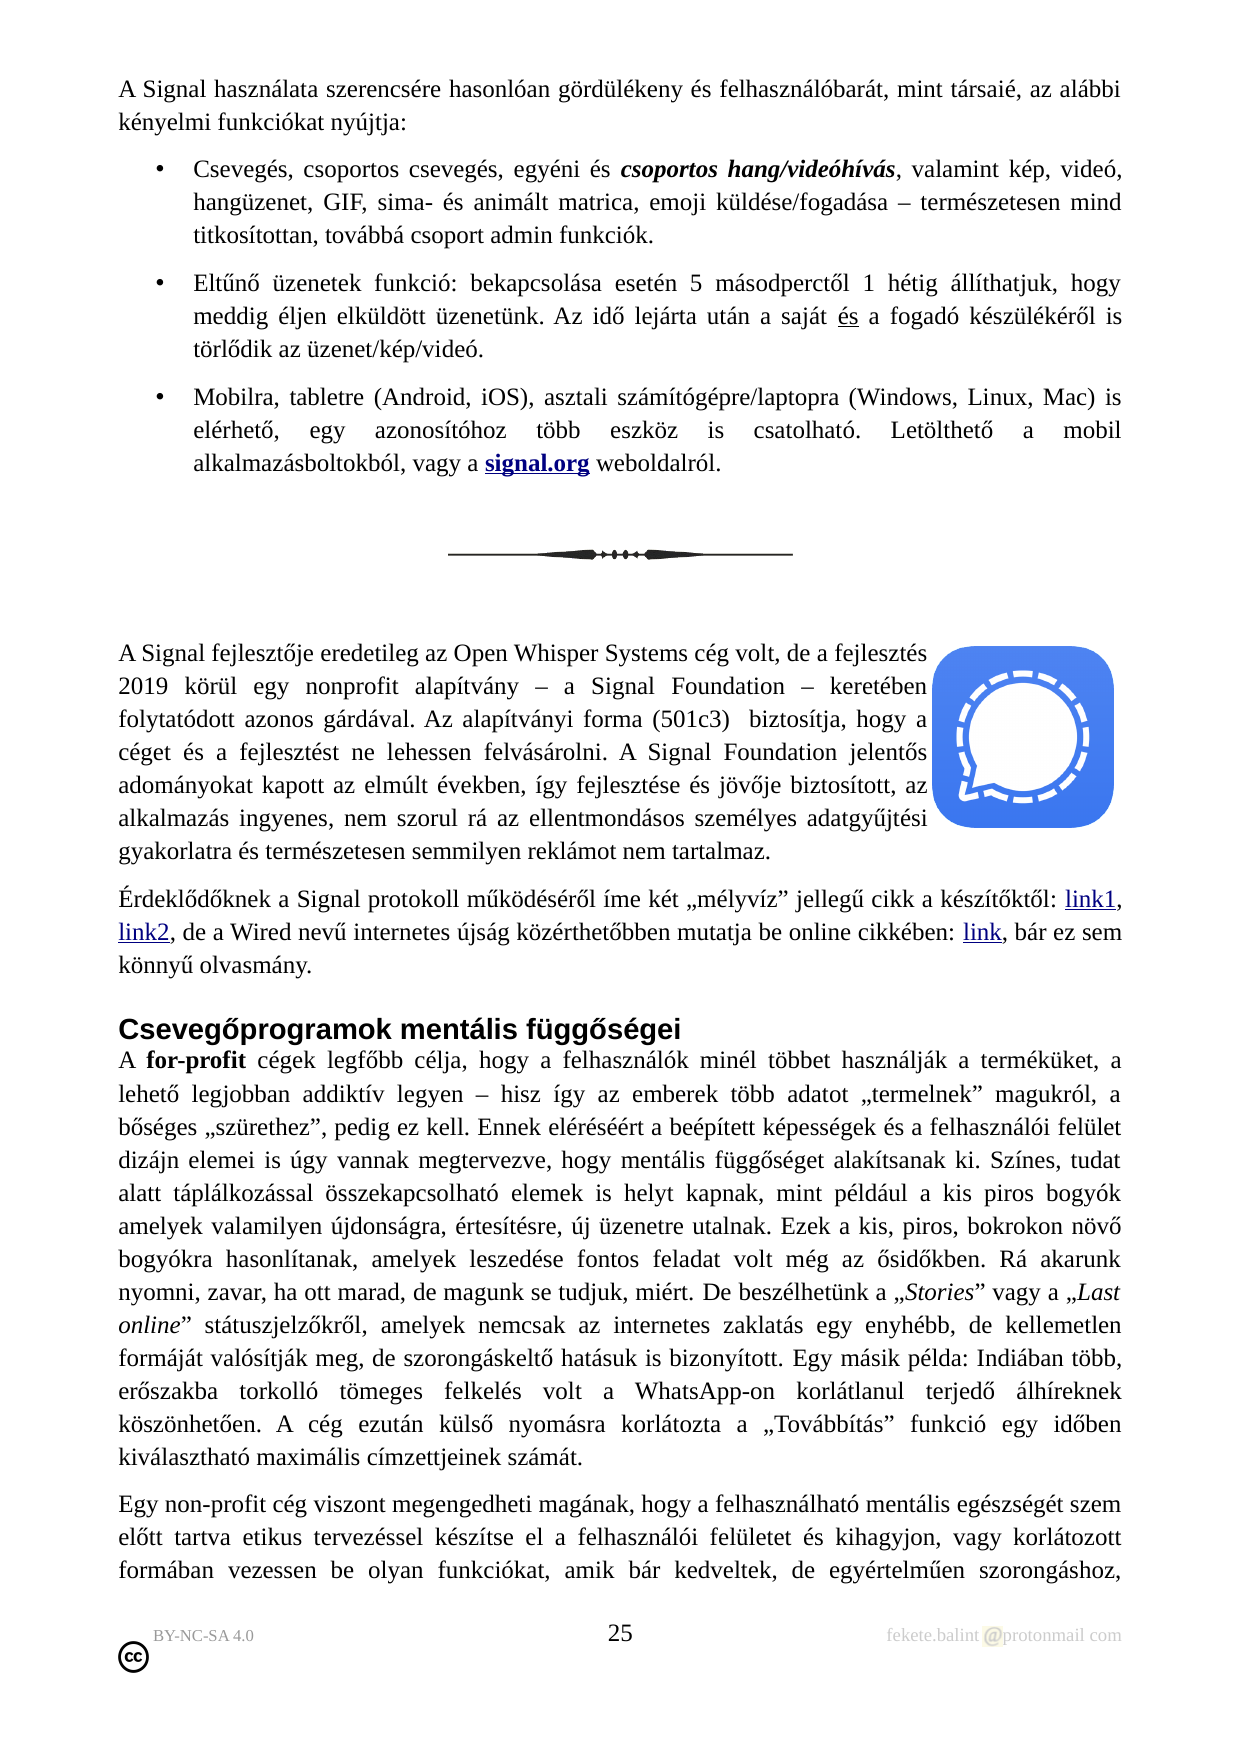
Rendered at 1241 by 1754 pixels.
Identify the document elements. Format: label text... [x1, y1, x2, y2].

picture [118, 1641, 149, 1673]
picture [982, 1626, 1003, 1647]
text A for-profit cégek legfőbb célja, hogy a felhasználók minél többet használják a terméküket, a lehető legjobban addiktív legyen – hisz így az emberek több adatot „termelnek” magukról, a bőséges „szürethez”, pedig ez kell. Ennek eléréséért a beépített képességek és a felhasználói felület dizájn elemei is úgy vannak megtervezve, hogy mentális függőséget alakítsanak ki. Színes, tudat alatt táplálkozással összekapcsolható elemek is helyt kapnak, mint például a kis piros bogyók amelyek valamilyen újdonságra, értesítésre, új üzenetre utalnak. Ezek a kis, piros, bokrokon növő bogyókra hasonlítanak, amelyek leszedése fontos feladat volt még az ősidőkben. Rá akarunk nyomni, zavar, ha ott marad, de magunk se tudjuk, miért. De beszélhetünk a „Stories” vagy a „Last online” státuszjelzőkről, amelyek nemcsak az internetes zaklatás egy enyhébb, de kellemetlen formáját valósítják meg, de szorongáskeltő hatásuk is bizonyított. Egy másik példa: Indiában több, erőszakba torkolló tömeges felkelés volt a WhatsApp-on korlátlanul terjedő álhíreknek köszönhetően. A cég ezután külső nyomásra korlátozta a „Továbbítás” funkció egy időben kiválasztható maximális címzettjeinek számát. [118, 1046, 1122, 1471]
list Csevegés, csoportos csevegés, egyéni és csoportos hang/videóhívás, valamint kép, videó, hangüzenet, GIF, sima- és animált matrica, emoji küldése/fogadása – természetesen mind titkosítottan, továbbá csoport admin funkciók. [156, 154, 1122, 249]
list Eltűnő üzenetek funkció: bekapcsolása esetén 5 másodperctől 1 hétig állíthatjuk, hogy meddig éljen elküldött üzenetünk. Az idő lejárta után a saját és a fogadó készülékéről is törlődik az üzenet/kép/videó. [156, 268, 1122, 363]
picture [928, 642, 1117, 831]
subtitle Csevegőprogramok mentális függőségei [118, 1012, 1122, 1046]
text A Signal fejlesztője eredetileg az Open Whisper Systems cég volt, de a fejlesztés 2019 körül egy nonprofit alapítvány – a Signal Foundation – keretében folytatódott azonos gárdával. Az alapítványi forma (501c3) biztosítja, hogy a céget és a fejlesztést ne lehessen felvásárolni. A Signal Foundation jelentős adományokat kapott az elmúlt években, így fejlesztése és jövője biztosított, az alkalmazás ingyenes, nem szorul rá az ellentmondásos személyes adatgyűjtési gyakorlatra és természetesen semmilyen reklámot nem tartalmaz. [118, 638, 1122, 865]
text Érdeklődőknek a Signal protokoll működéséről íme két „mélyvíz” jellegű cikk a készítőktől: link1, link2, de a Wired nevű internetes újság közérthetőbben mutatja be online cikkében: link, bár ez sem könnyű olvasmány. [118, 884, 1122, 979]
text Egy non-profit cég viszont megengedheti magának, hogy a felhasználható mentális egészségét szem előtt tartva etikus tervezéssel készítse el a felhasználói felületet és kihagyjon, vagy korlátozott formában vezessen be olyan funkciókat, amik bár kedveltek, de egyértelműen szorongáshoz, [118, 1489, 1122, 1584]
picture [446, 546, 795, 562]
text A Signal használata szerencsére hasonlóan gördülékeny és felhasználóbarát, mint társaié, az alábbi kényelmi funkciókat nyújtja: [118, 74, 1122, 136]
list Mobilra, tabletre (Android, iOS), asztali számítógépre/laptopra (Windows, Linux, Mac) is elérhető, egy azonosítóhoz több eszköz is csatolható. Letölthető a mobil alkalmazásboltokból, vagy a signal.org weboldalról. [156, 382, 1122, 476]
